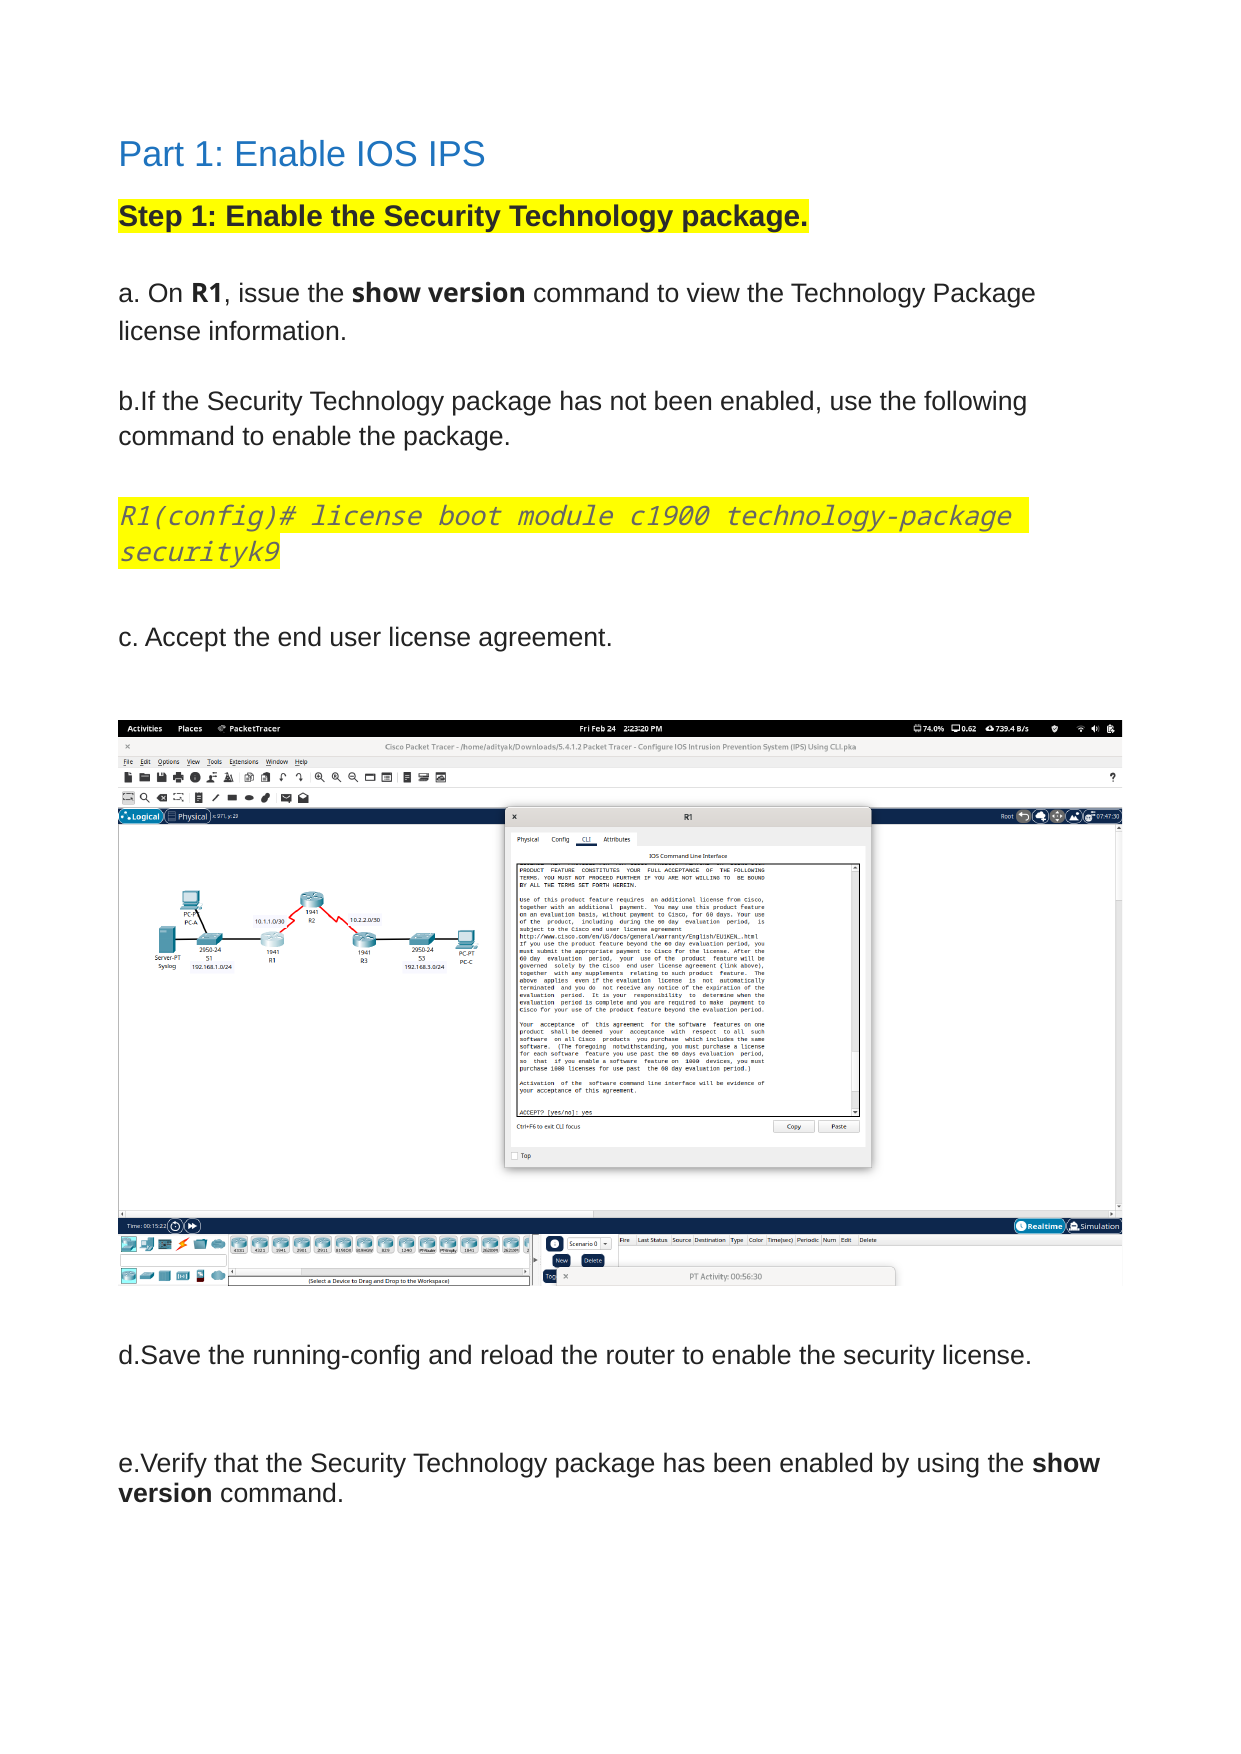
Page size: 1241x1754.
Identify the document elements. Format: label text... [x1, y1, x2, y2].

text e.Verify that the Security Technology package has been enabled by using the show version command. [118, 1447, 1122, 1508]
text d.Save the running-config and reload the router to enable the security license. [118, 1339, 1122, 1370]
subtitle Step 1: Enable the Security Technology package. [118, 199, 1122, 233]
subtitle Part 1: Enable IOS IPS [118, 133, 1122, 174]
picture [118, 720, 1123, 1286]
text R1(config)# license boot module c1900 technology-package securityk9 [118, 497, 1122, 569]
text a. On R1, issue the show version command to view the Technology Package license information. [118, 274, 1122, 346]
text b.If the Security Technology package has not been enabled, use the following command to enable the package. [118, 385, 1122, 451]
text c. Accept the end user license agreement. [118, 622, 1122, 652]
